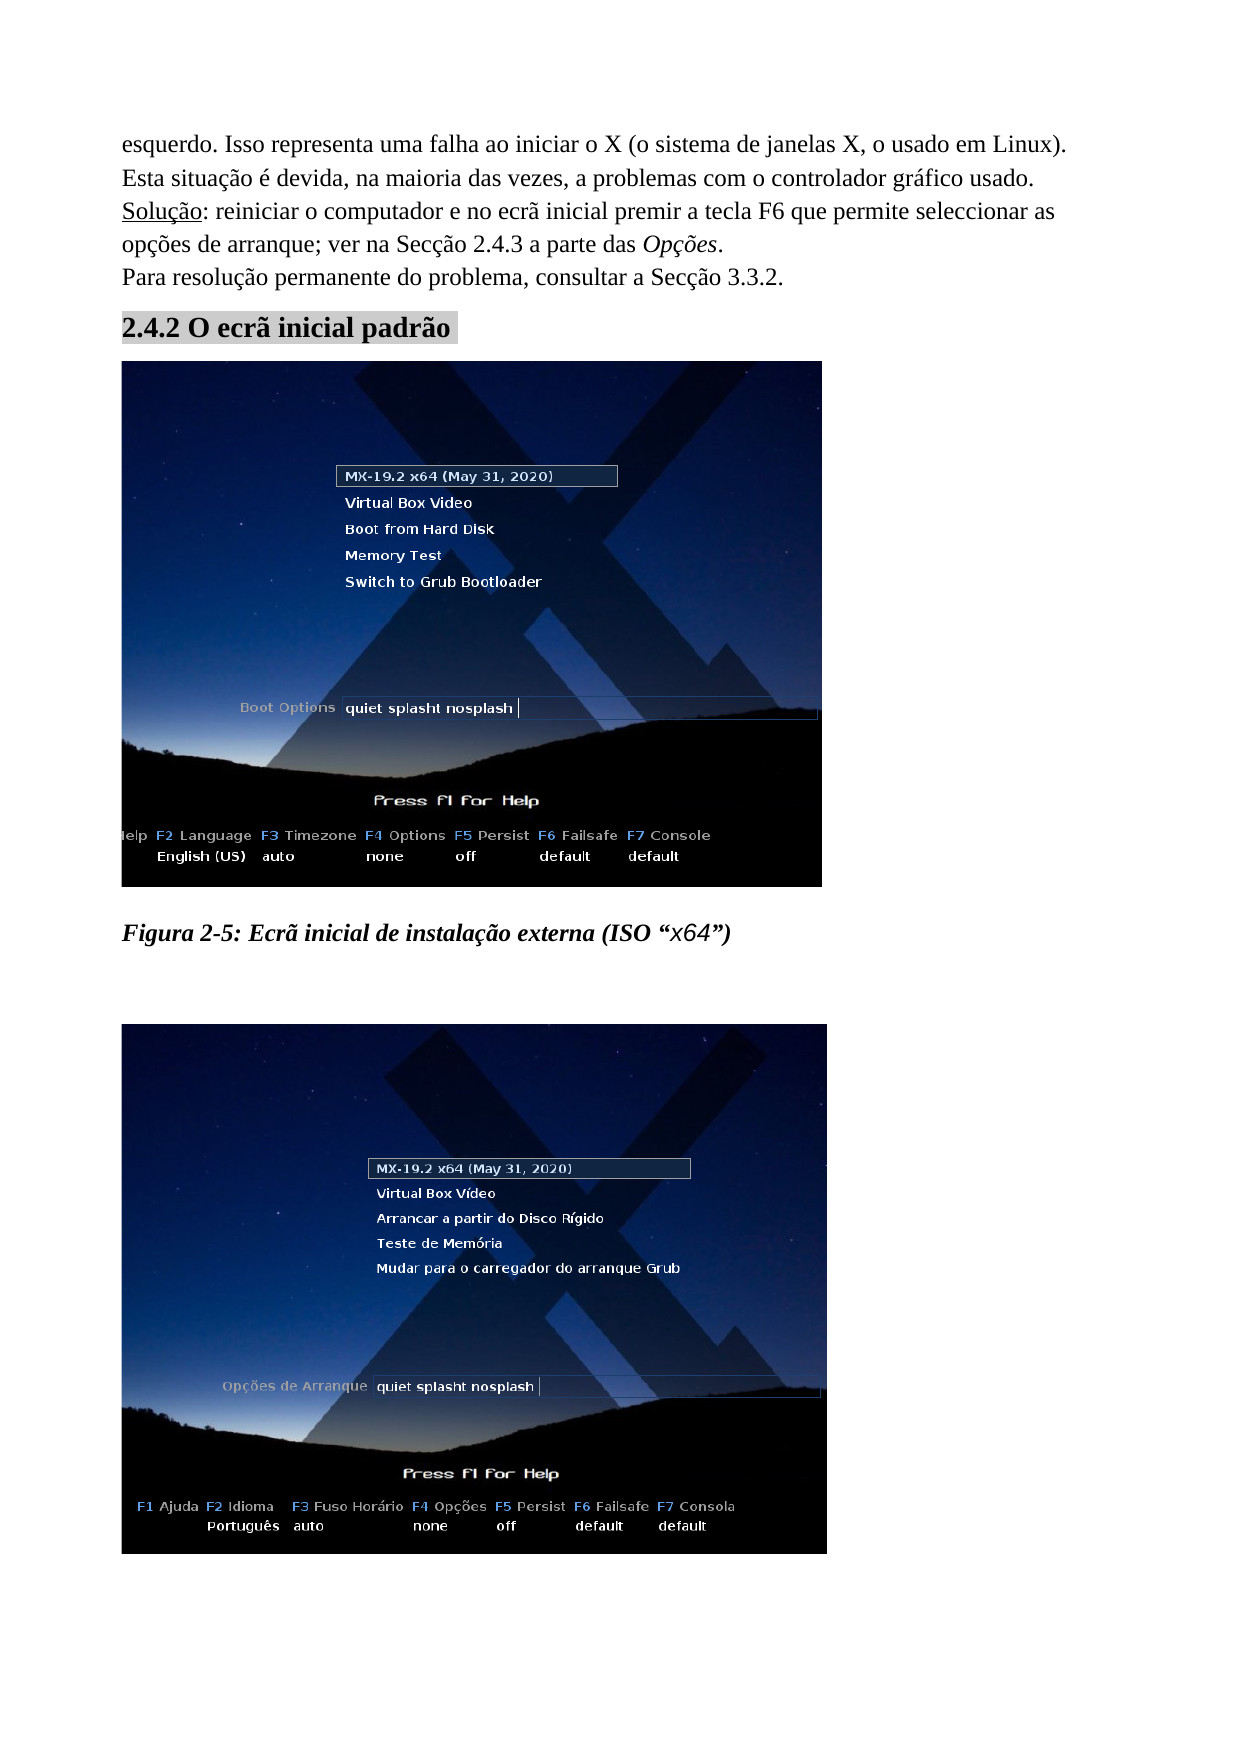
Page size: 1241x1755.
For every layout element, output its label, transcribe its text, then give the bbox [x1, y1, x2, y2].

text Para resolução permanente do problema, consultar a Secção 3.3.2. [115, 257, 1122, 291]
text Figura 2-5: Ecrã inicial de instalação externa (ISO “x64”) [115, 912, 1122, 947]
picture [121, 1024, 827, 1554]
picture [121, 361, 822, 887]
text esquerdo. Isso representa uma falha ao iniciar o X (o sistema de janelas X, o usado em Linux). Esta situação é devida, na maioria das vezes, a problemas com o controlador gráfico usado. [115, 124, 1122, 191]
subtitle 2.4.2 O ecrã inicial padrão [115, 305, 1122, 344]
text Solução: reiniciar o computador e no ecrã inicial premir a tecla F6 que permite seleccionar as opções de arranque; ver na Secção 2.4.3 a parte das Opções. [115, 191, 1122, 257]
